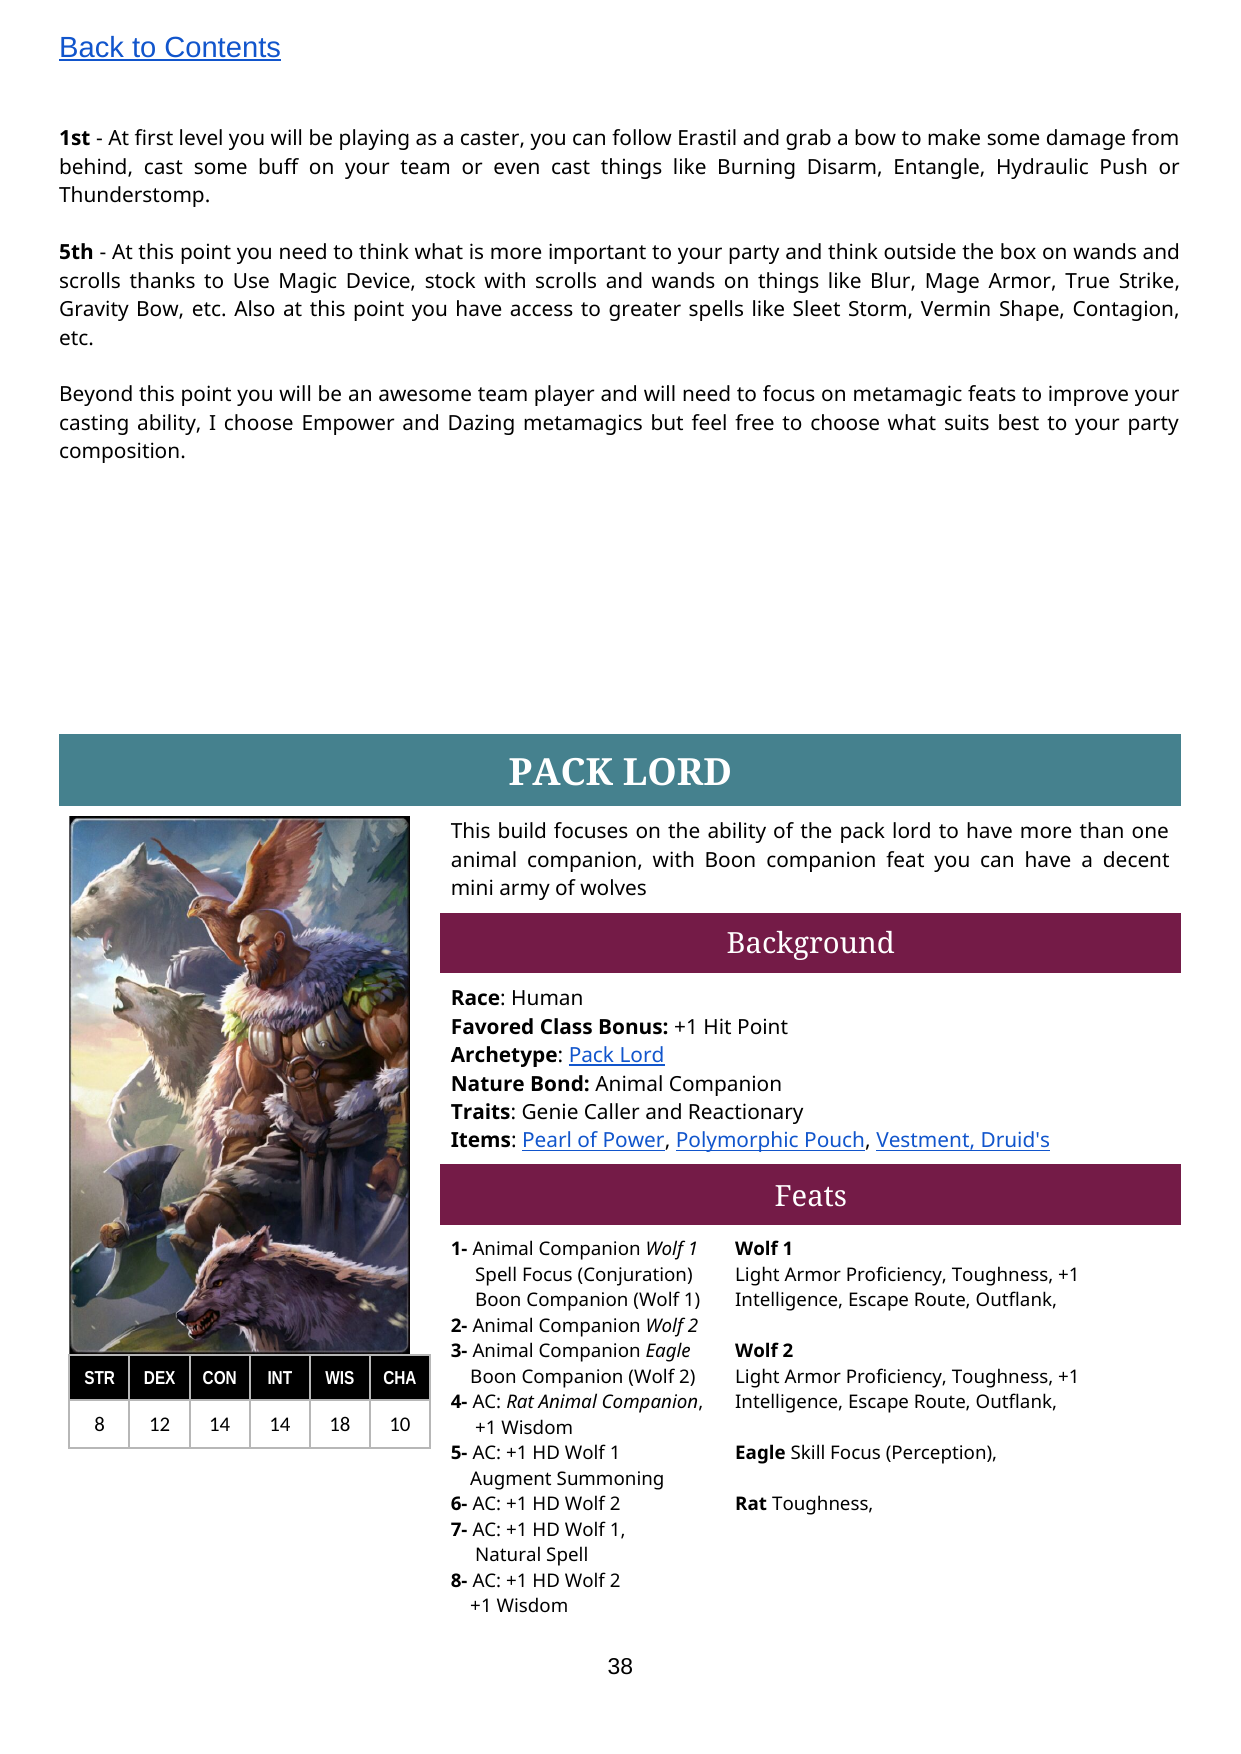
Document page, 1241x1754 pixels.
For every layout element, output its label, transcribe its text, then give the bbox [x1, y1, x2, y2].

table_header INT [251, 1356, 309, 1399]
table_header WIS [311, 1356, 369, 1399]
table_cell 14 [251, 1401, 309, 1447]
table_cell 18 [311, 1401, 369, 1447]
table_cell 12 [130, 1401, 189, 1447]
picture [69, 816, 410, 1354]
table_header CON [191, 1356, 249, 1399]
table_cell Feats [440, 1164, 1181, 1225]
table_header CHA [371, 1356, 429, 1399]
table_cell 1- Animal Companion Wolf 1 Spell Focus (Conjuration) Boon Companion (Wolf 1) 2- Animal Companion Wolf 2 3- Animal Companion Eagle Boon Companion (Wolf 2) 4- AC: Rat Animal Companion, +1 Wisdom 5- AC: +1 HD Wolf 1 Augment Summoning 6- AC: +1 HD Wolf 2 7- AC: +1 HD Wolf 1, Natural Spell 8- AC: +1 HD Wolf 2 +1 Wisdom [440, 1225, 724, 1628]
table_cell Wolf 1 Light Armor Proficiency, Toughness, +1 Intelligence, Escape Route, Outflank, Wolf 2 Light Armor Proficiency, Toughness, +1 Intelligence, Escape Route, Outflank, Eagle Skill Focus (Perception), Rat Toughness, [725, 1225, 1181, 1628]
table_header PACK LORD [59, 734, 1181, 806]
table_cell [59, 806, 440, 1628]
table_cell 8 [70, 1401, 128, 1447]
table_cell Background [440, 913, 1181, 973]
text Beyond this point you will be an awesome team player and will need to focus on metamagic feats to improve your casting ability, I choose Empower and Dazing metamagics but feel free to choose what suits best to your party composition. [59, 379, 1181, 465]
table_cell This build focuses on the ability of the pack lord to have more than one animal companion, with Boon companion feat you can have a decent mini army of wolves [440, 806, 1181, 912]
table_header STR [70, 1356, 128, 1399]
text 1st - At first level you will be playing as a caster, you can follow Erastil and grab a bow to make some damage from behind, cast some buff on your team or even cast things like Burning Disarm, Entangle, Hydraulic Push or Thunderstomp. [59, 123, 1181, 209]
table_header DEX [130, 1356, 189, 1399]
table_cell Race: Human Favored Class Bonus: +1 Hit Point Archetype: Pack Lord Nature Bond: Animal Companion Traits: Genie Caller and Reactionary Items: Pearl of Power, Polymorphic Pouch, Vestment, Druid's [440, 973, 1181, 1164]
table_cell 10 [371, 1401, 429, 1447]
text 5th - At this point you need to think what is more important to your party and think outside the box on wands and scrolls thanks to Use Magic Device, stock with scrolls and wands on things like Blur, Mage Armor, True Strike, Gravity Bow, etc. Also at this point you have access to greater spells like Sleet Storm, Vermin Shape, Contagion, etc. [59, 237, 1181, 351]
table_cell 14 [191, 1401, 249, 1447]
